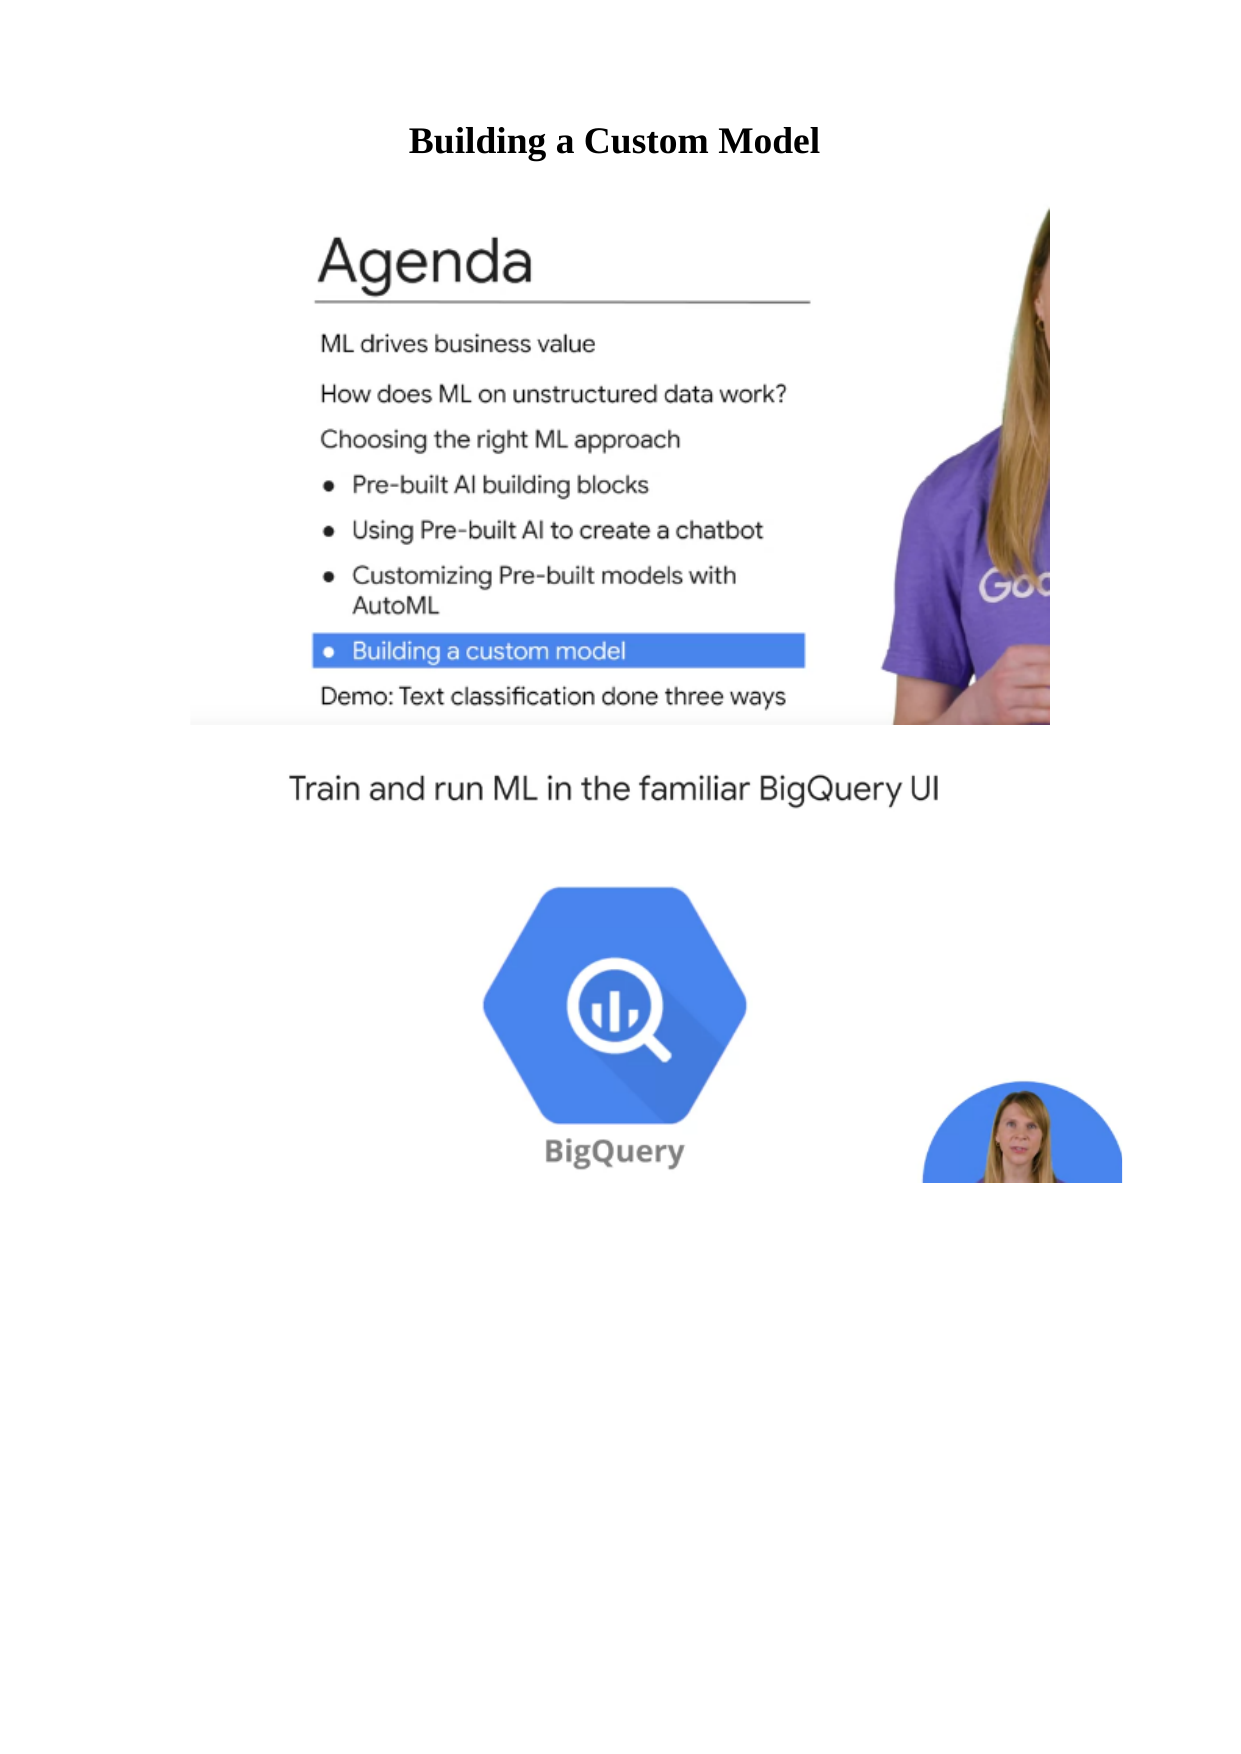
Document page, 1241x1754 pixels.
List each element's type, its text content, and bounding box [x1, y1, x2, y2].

subtitle Building a Custom Model [118, 118, 1122, 161]
picture [190, 202, 1050, 725]
picture [118, 753, 1123, 1183]
